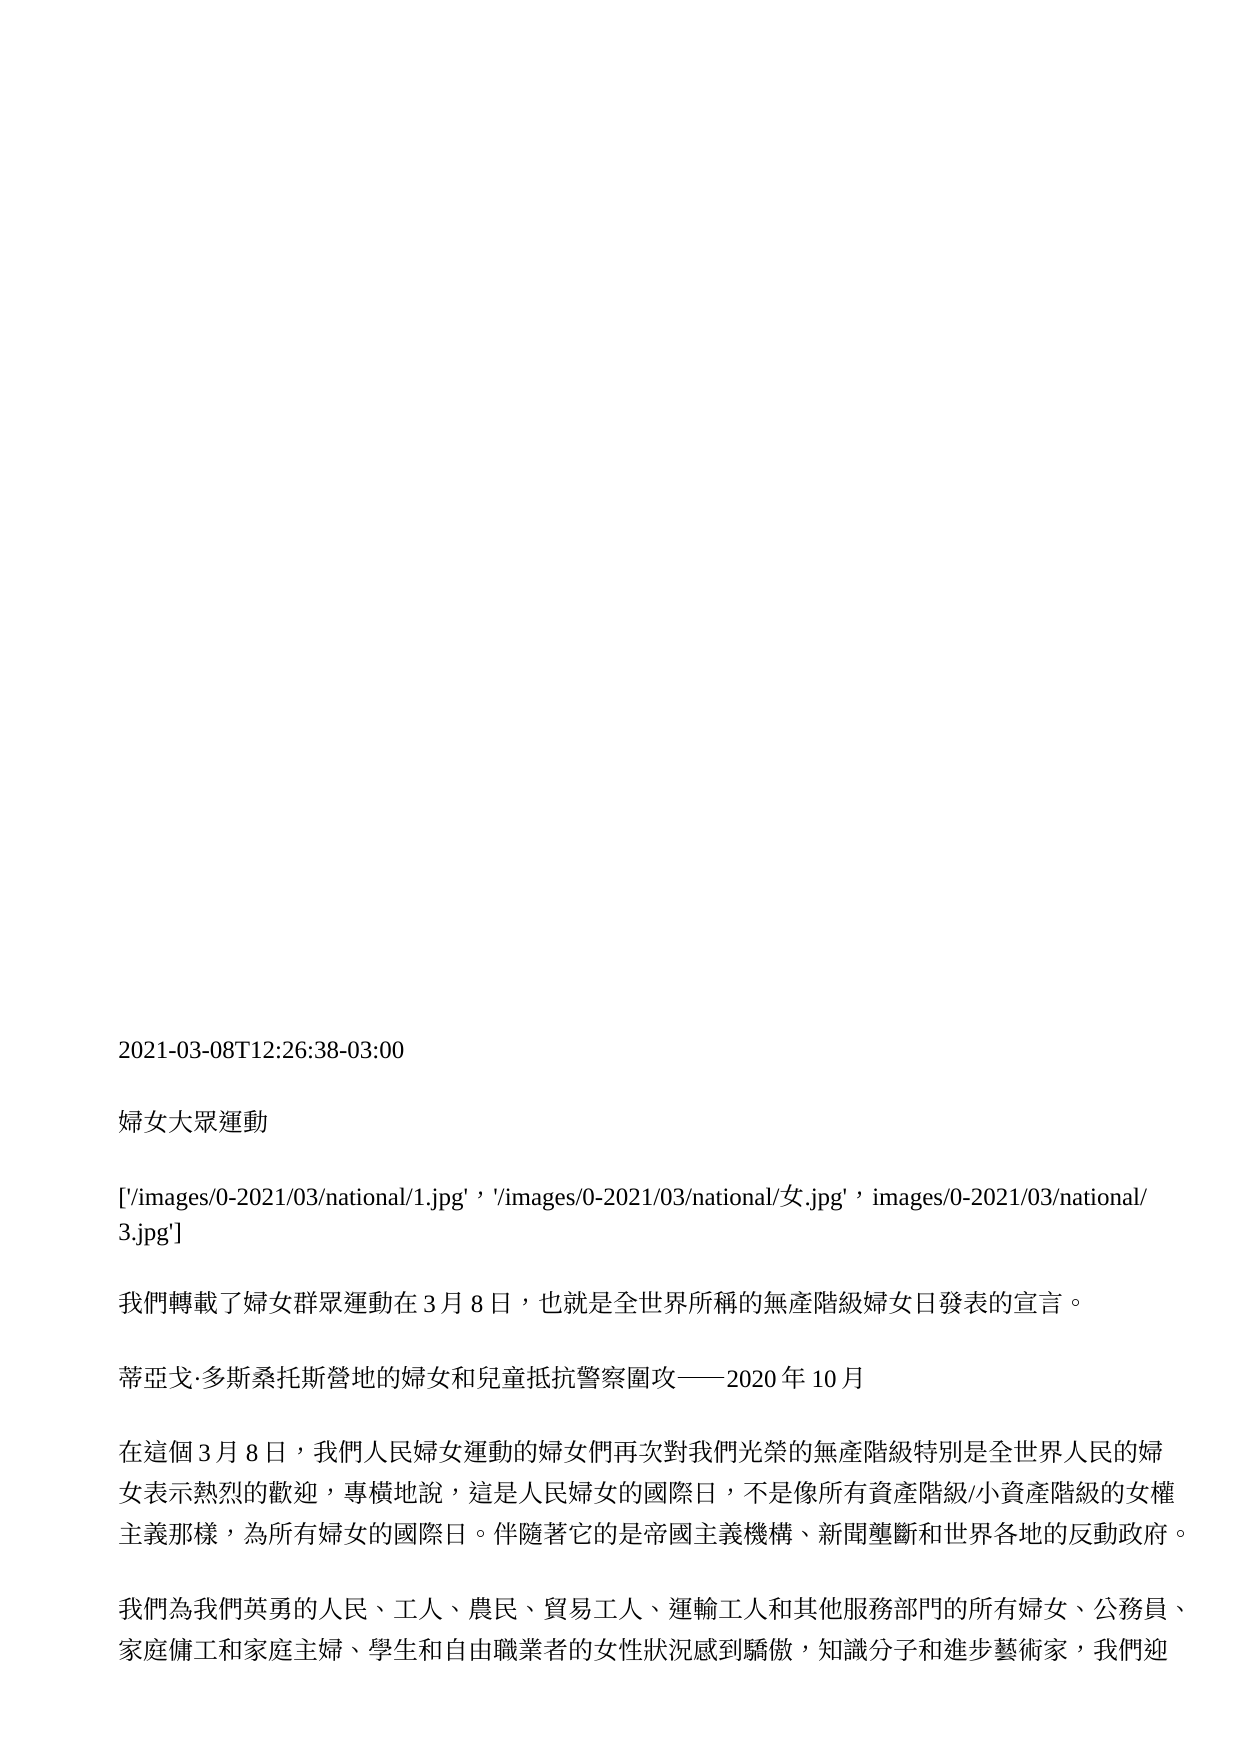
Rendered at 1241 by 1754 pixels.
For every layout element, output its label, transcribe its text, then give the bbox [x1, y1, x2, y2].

text 2021-03-08T12:26:38-03:00 婦女大眾運動 ['/images/0-2021/03/national/1.jpg'，'/images/0-2021/03/national/女.jpg'，images/0-2021/03/national/3.jpg'] 我們轉載了婦女群眾運動在3月8日，也就是全世界所稱的無產階級婦女日發表的宣言。 蒂亞戈·多斯桑托斯營地的婦女和兒童抵抗警察圍攻——2020年10月 在這個3月8日，我們人民婦女運動的婦女們再次對我們光榮的無產階級特別是全世界人民的婦女表示熱烈的歡迎，專橫地說，這是人民婦女的國際日，不是像所有資產階級/小資產階級的女權主義那樣，為所有婦女的國際日。伴隨著它的是帝國主義機構、新聞壟斷和世界各地的反動政府。 我們為我們英勇的人民、工人、農民、貿易工人、運輸工人和其他服務部門的所有婦女、公務員、家庭傭工和家庭主婦、學生和自由職業者的女性狀況感到驕傲，知識分子和進步藝術家，我們迎接青年人、成年人和老年人，我們迎接我國所有的兒童，以階級鬥爭和革命鬥爭的必然性肯定新世界的希望。 我們緬懷在巴西階級鬥爭史上為革命獻身的戰士們，特別是那些更加深刻地體現了無產階級思想，為消滅舊官僚地主國家和巴西新民主主義、新社會主義、共產主義而奮鬥的戰士們全世界。我們向2016年7月27日離開我們的婦女大眾運動創始人、我們親愛的同伴桑德拉·利馬致意，她不倦的奮鬥榜樣，以及她堅信“巴西需要一場革命！." 最後，我們歡迎無產階級婦女和人民群眾在祕魯、印度、土耳其、菲律賓的毛主義共產黨領導的人民戰爭中，在巴勒斯坦、伊拉克、阿富汗、敘利亞等帝國主義占主導地位的國家的解放戰爭中，用手中的武器作戰。 我們呼籲婦女加強動員、政治化和組織化，認識到克服一切婦女壓迫只能通過無產階級革命來實現，在我國，無產階級革命必然涉及不間斷的社會主義新民主主義革命。 喚醒一個女人的革命怒火！ 人民的疫苗，現在！ 在貝提姆市紅旗村人民國防衛生委員會工作的孩子們。 我們所處的廣泛而空前的危機是時代的標誌。作為帝國主義普遍危機的一部分，官僚資本主義的解體日益惡化，而這場流行病使這種情況成倍惡化，並顯示出對為其資產階級和地主服務的政治惡棍的完全漠視，他們是帝國主義的僕人，主要是美國佬。在馬瑙斯缺氧的例子中，博爾索納羅政府和將軍讓病人餓死，這說明他們是多麼嘲笑巴西人民的苦難，鄙視他們的生命。 有些人可能會認為，在保護人民不受流行病影響和幫助嚴重感染者方面的疏忽僅僅是無能，但這遠遠不是否認26萬多死者的護理和種族滅絕的最可恥罪行。一年來，由於過度擁擠的醫院缺乏床位、缺乏大規模檢測、衛生預算削減以及疫苗生產和應用的和平，通過向Covid-19傳播虛假療法，對人民進行了真正的嘲弄，越來越清楚的是，真正對實際破壞造成的健康崩潰負責的人，是舊的種族滅絕國家，通過反動的輪班政府，今天實際上是由上校方陣布林索納羅後面的軍事高階指揮將領指揮，在反革命政變的過程中。防止不可避免的推翻群眾。 由屠夫愛德華多·帕祖埃洛將軍領導的衛生部已經授權企業家銷售疫苗，解除了國家對民眾免疫接種的所有責任，使放債者不僅能獲得疫苗接種的保證，還能獲得優先順序別的保證，使排隊颶風的行動合法化。一個可恥的亡國例子是巴西政府去年11月在世貿組織、世界貿易組織（WTO）中對專利的連續性採取的偏袒大量外資和醫藥壟斷行業的立場，阻止巴西人民自主生產疫苗。與此同時，這些統治者，包括武裝部隊，甚至公然從酒精凝膠、測試、呼吸器、氧氣、注射器和競選醫院偷錢。黑幫！ 博爾索納羅和他的反動的矇昧主義追隨者，為了在人民的意識中製造混亂，掩蓋你們這個“政府”的弱點，向造謠和混亂的疫苗宣戰，他們是無知的、犯罪的。從1790年的ides開始，人類發展起來的利用毒物本身來對抗毒物的科學方法已經有兩百多年的歷史了，然後是用來對抗天花的。如果沒有疫苗，一個像我們這樣探索了幾個世紀的國家，沒有體面的生活條件和基本的衛生設施，就永遠不會實現70多歲的預期壽命。在這個農業和苦難的時代，巴西已經開發出世界上最先進的大規模疫苗接種工具。所有這些都被這位高談闊論的總統和他的將軍們的蓄意破壞所拋棄。雖然有50多個國家已經開始為本國人口接種疫苗，但巴西這個世界上死亡人數第二的國家仍然無法認真推進疫苗接種，甚至無法促進本國人民的健康。 我們今天就要疫苗，現在，現在！對所有人來說，這不是一個連最少數人都不接受的可恥的預測，免疫接種必須立即普及，以接種疫苗的烏龜的速度，至少需要五年才能對付病毒。我國的疫苗接種要普及到全體人口，還需要多少死亡和痛苦？我們生病了，沒有接受檢查的權利（數百萬人躺在政府倉庫裡腐爛），沒有衛生條件，在這個崩潰的醫療保健體系中一排排地成型，醫療保健專業人員受到最大限度的剝削，身心俱疲，他們無牙的死亡打破了世界紀錄。生活的饑荒和失業使我們日復一日地感到恐懼，沒有工作，沒有緊急援助，沒有錢支付荒謬的光、水、氣和房租賬單。當你看著自己的孩子，不知道第二天是否還有一點點存活的機會時，你很難入睡。我們的孩子和年輕人在家生病，沒有上學，沒有學習和學習的權利。我們必須回到家裡，仍然努力彌補學校的缺失，在一整天的努力工作之後，我們自殺來教我們的孩子一些東西。 我們希望教師和其他公共教育工作者立即接種疫苗，這樣我們就可以有學校、工作和尊嚴來養家餬口！我們需要真正的1000美元的緊急援助，直到經濟衰退結束。我們是工人和工人，我們創造了這個國家所有的財富，財富日夜被剝削我們的寄生蟲掠奪。危機、經濟衰退和缺乏就業不是我們的責任，國家有義務支付有尊嚴的緊急援助，而不是這250磅的麵包屑，我們甚至無法負擔這個月的公平。我們呼籲人民立即要求接種疫苗，在社群、工作、學校等組織起來。，發動民眾的抗議和群眾的正義叛亂。我們有組織的反抗是我們唯一的保證，我們將征服一切屬於我們的東西。 緊急1000真正的緊急援助，直到經濟衰退結束！ 現在為人民接種疫苗！ 反抗是公平的！ 脈衝MFP核與公共國防衛生委員會 照片：複製品 婦女群眾運動和其他階級組織一起，推動了全國社群、村莊、農民營地、學校和大學以及人民衛生防務委員會的建立和發展。他們是人民的組織，集體和有意識地保護自己免受流行病的侵害，滿足他們的基本需要並爭取權利。這些委員會積極動員群眾參加保衛公共衛生、預防接種和大規模檢測的政治組織活動，聲援因經濟危機惡化而陷入貧困的數百萬人的活動，加強對失學兒童的教育和文化活動，口罩製造，酒精凝膠、肥皂等生產。 [118, 1002, 1181, 1667]
